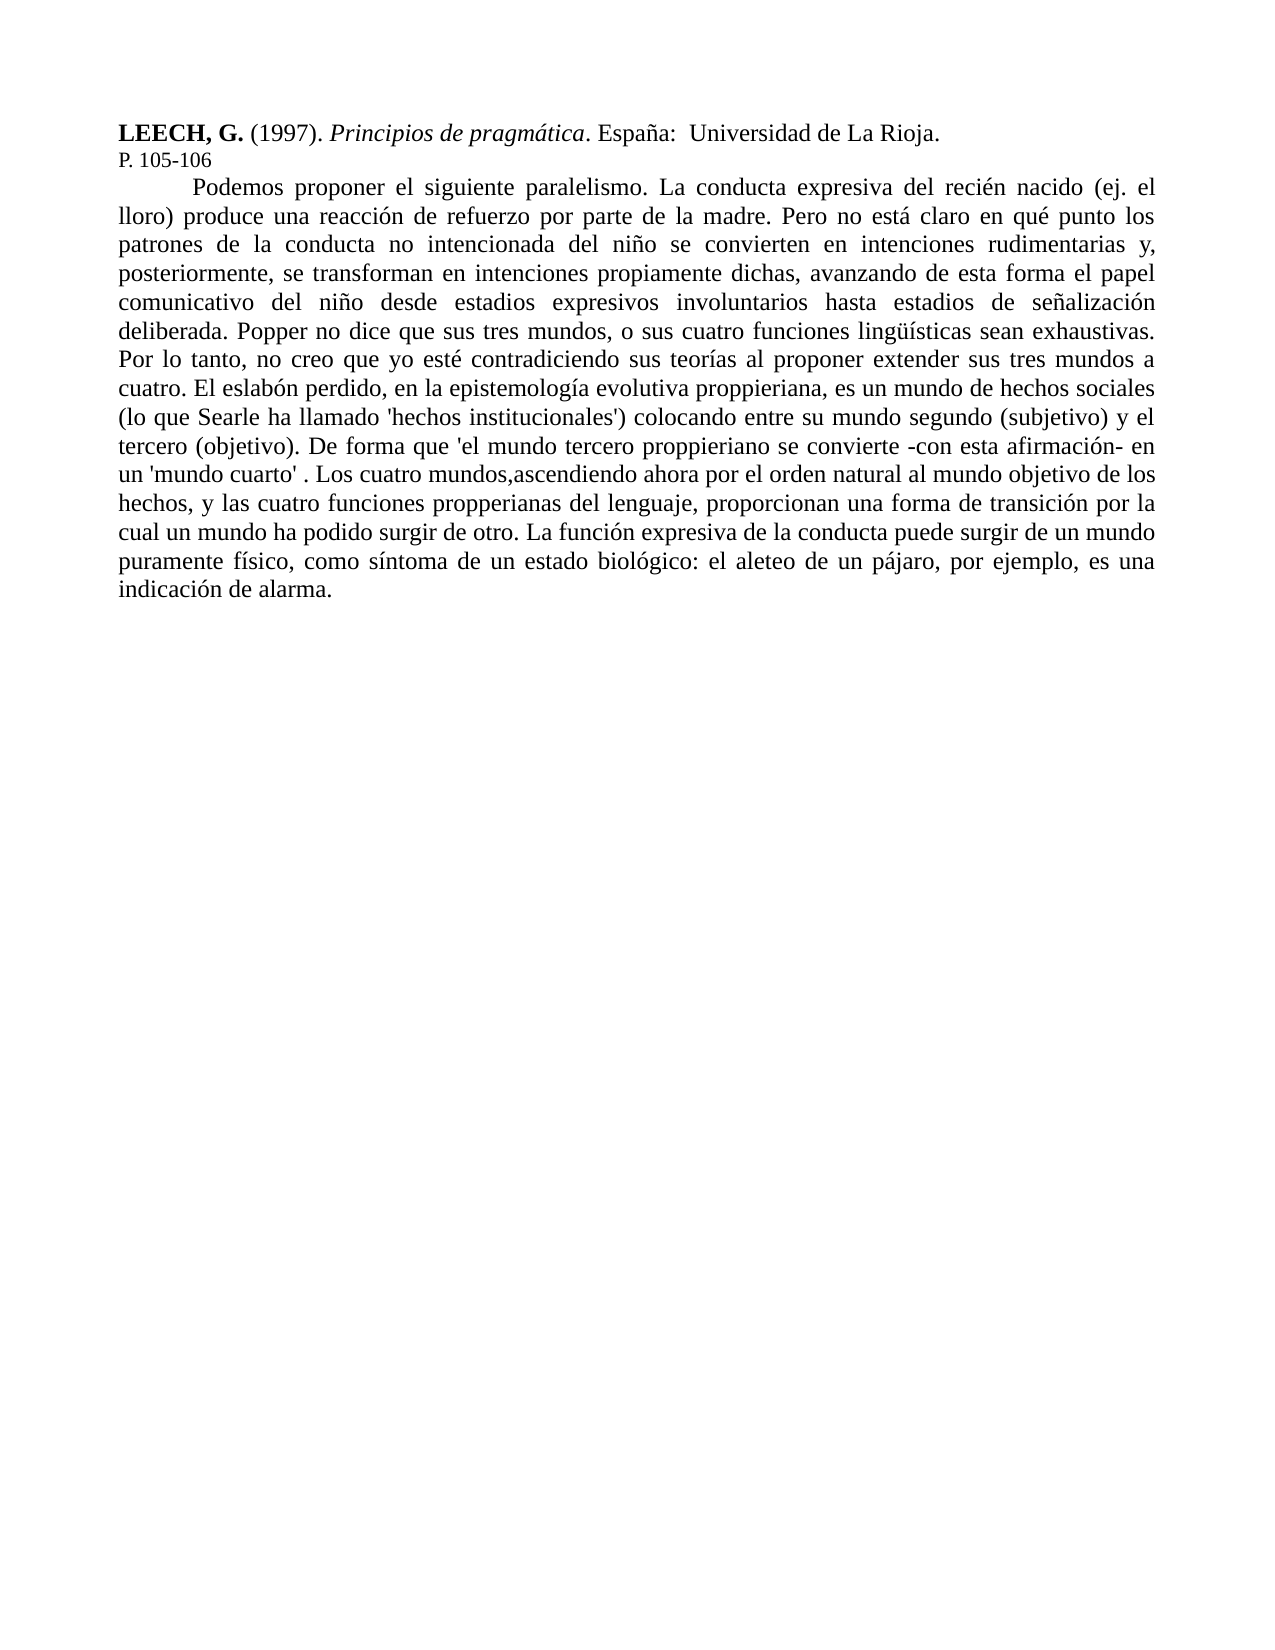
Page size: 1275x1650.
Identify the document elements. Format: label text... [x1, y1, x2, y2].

text Podemos proponer el siguiente paralelismo. La conducta expresiva del recién nacido (ej. el lloro) produce una reacción de refuerzo por parte de la madre. Pero no está claro en qué punto los patrones de la conducta no intencionada del niño se convierten en intenciones rudimentarias y, posteriormente, se transforman en intenciones propiamente dichas, avanzando de esta forma el papel comunicativo del niño desde estadios expresivos involuntarios hasta estadios de señalización deliberada. Popper no dice que sus tres mundos, o sus cuatro funciones lingüísticas sean exhaustivas. Por lo tanto, no creo que yo esté contradiciendo sus teorías al proponer extender sus tres mundos a cuatro. El eslabón perdido, en la epistemología evolutiva proppieriana, es un mundo de hechos sociales (lo que Searle ha llamado 'hechos institucionales') colocando entre su mundo segundo (subjetivo) y el tercero (objetivo). De forma que 'el mundo tercero proppieriano se convierte -con esta afirmación- en un 'mundo cuarto' . Los cuatro mundos,ascendiendo ahora por el orden natural al mundo objetivo de los hechos, y las cuatro funciones propperianas del lenguaje, proporcionan una forma de transición por la cual un mundo ha podido surgir de otro. La función expresiva de la conducta puede surgir de un mundo puramente físico, como síntoma de un estado biológico: el aleteo de un pájaro, por ejemplo, es una indicación de alarma. [118, 172, 1157, 603]
text P. 105-106 [118, 147, 1157, 172]
text LEECH, G. (1997). Principios de pragmática. España: Universidad de La Rioja. [118, 118, 1157, 147]
